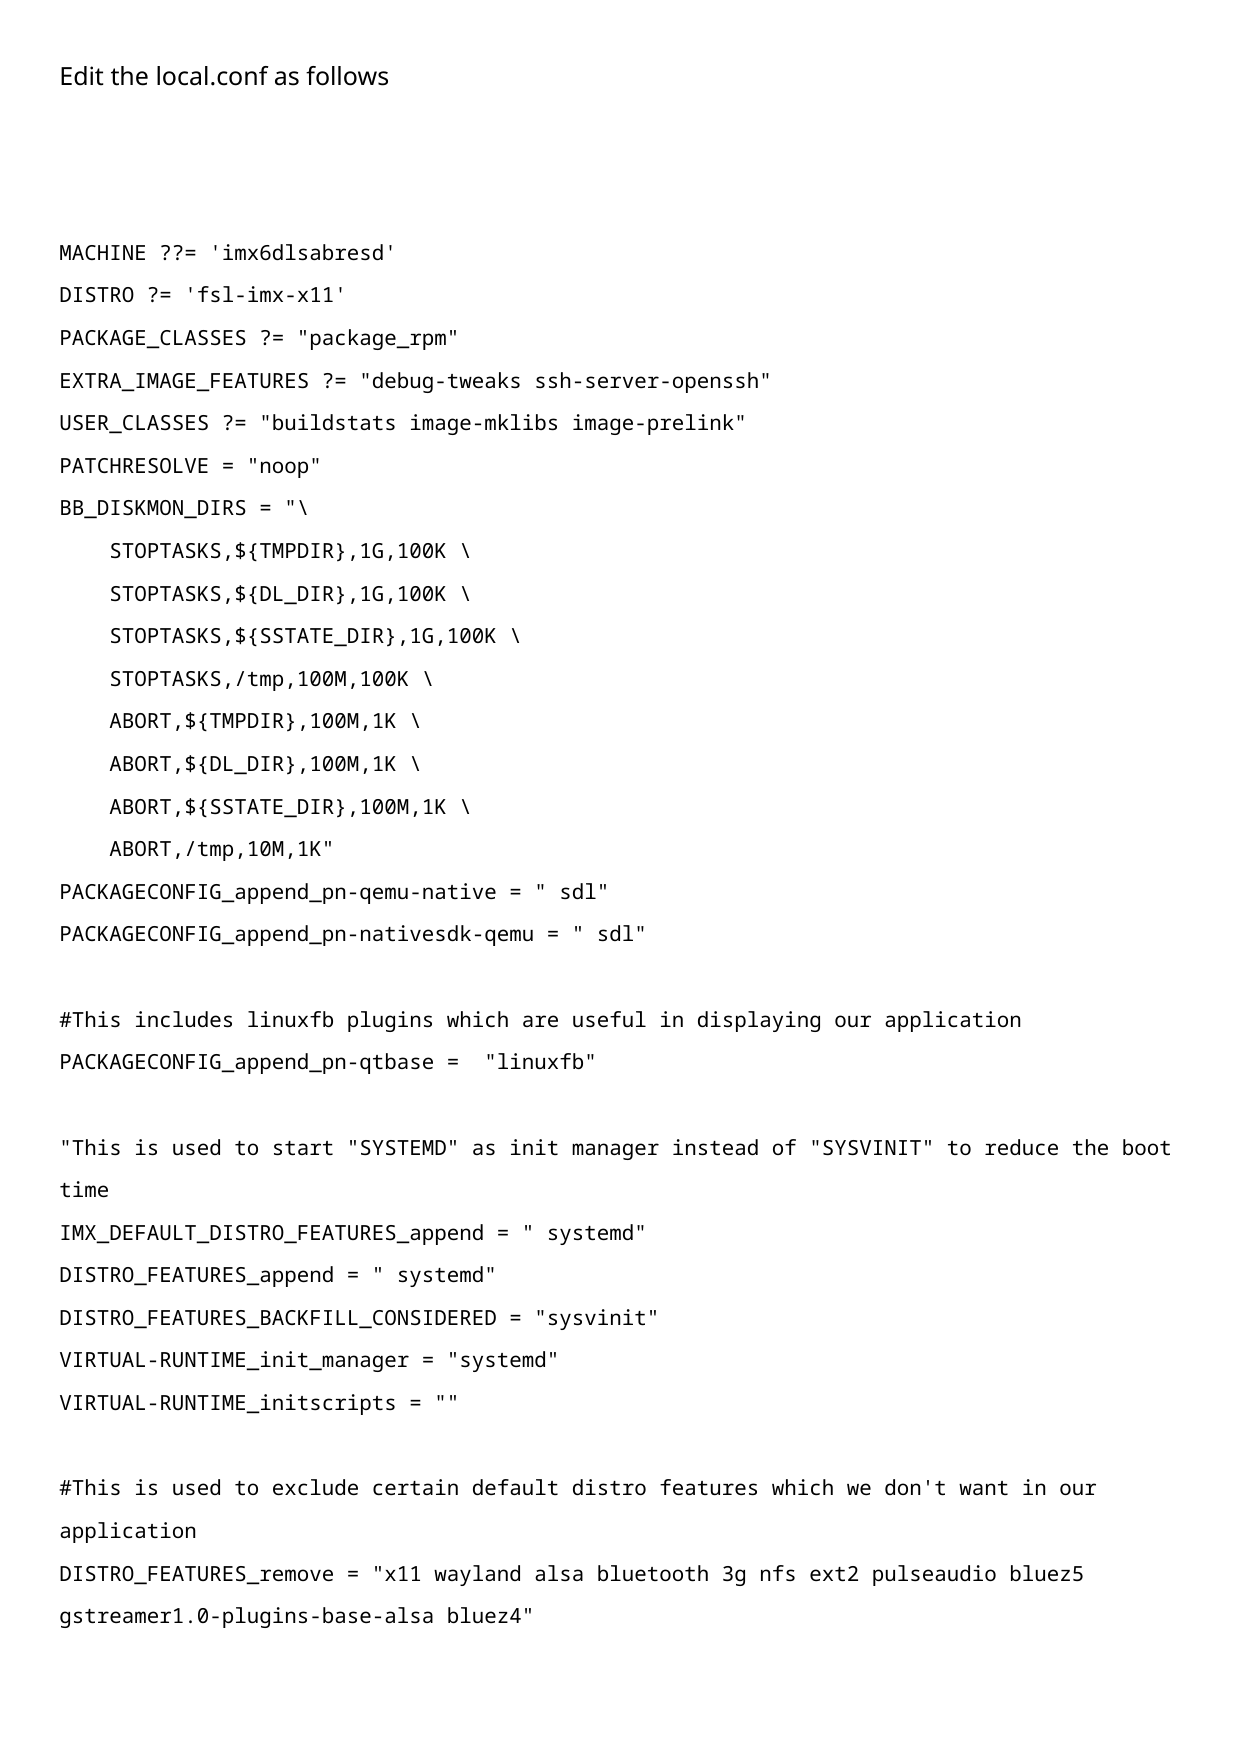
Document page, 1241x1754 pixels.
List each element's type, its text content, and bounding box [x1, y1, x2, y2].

text DISTRO ?= 'fsl-imx-x11' [59, 281, 1181, 309]
text DISTRO_FEATURES_remove = "x11 wayland alsa bluetooth 3g nfs ext2 pulseaudio bluez5 gstreamer1.0-plugins-base-alsa bluez4" [59, 1559, 1181, 1630]
text MACHINE ??= 'imx6dlsabresd' [59, 238, 1181, 266]
text STOPTASKS,/tmp,100M,100K \ [59, 664, 1181, 692]
text VIRTUAL-RUNTIME_initscripts = "" [59, 1388, 1181, 1417]
text PACKAGECONFIG_append_pn-qemu-native = " sdl" [59, 877, 1181, 905]
text EXTRA_IMAGE_FEATURES ?= "debug-tweaks ssh-server-openssh" [59, 366, 1181, 394]
text #This includes linuxfb plugins which are useful in displaying our application [59, 1005, 1181, 1033]
text STOPTASKS,${SSTATE_DIR},1G,100K \ [59, 621, 1181, 650]
text Edit the local.conf as follows [59, 59, 1181, 93]
text ABORT,/tmp,10M,1K" [59, 834, 1181, 863]
text PACKAGECONFIG_append_pn-nativesdk-qemu = " sdl" [59, 919, 1181, 948]
text STOPTASKS,${TMPDIR},1G,100K \ [59, 536, 1181, 564]
text PATCHRESOLVE = "noop" [59, 451, 1181, 479]
text VIRTUAL-RUNTIME_init_manager = "systemd" [59, 1346, 1181, 1374]
text BB_DISKMON_DIRS = "\ [59, 493, 1181, 522]
text STOPTASKS,${DL_DIR},1G,100K \ [59, 579, 1181, 607]
text ABORT,${TMPDIR},100M,1K \ [59, 707, 1181, 735]
text DISTRO_FEATURES_append = " systemd" [59, 1260, 1181, 1289]
text ABORT,${DL_DIR},100M,1K \ [59, 749, 1181, 778]
text "This is used to start "SYSTEMD" as init manager instead of "SYSVINIT" to reduce the boot time [59, 1133, 1181, 1204]
text #This is used to exclude certain default distro features which we don't want in our application [59, 1473, 1181, 1544]
text USER_CLASSES ?= "buildstats image-mklibs image-prelink" [59, 408, 1181, 437]
text IMX_DEFAULT_DISTRO_FEATURES_append = " systemd" [59, 1218, 1181, 1246]
text DISTRO_FEATURES_BACKFILL_CONSIDERED = "sysvinit" [59, 1303, 1181, 1331]
text PACKAGECONFIG_append_pn-qtbase = "linuxfb" [59, 1047, 1181, 1076]
text PACKAGE_CLASSES ?= "package_rpm" [59, 323, 1181, 352]
text ABORT,${SSTATE_DIR},100M,1K \ [59, 792, 1181, 820]
